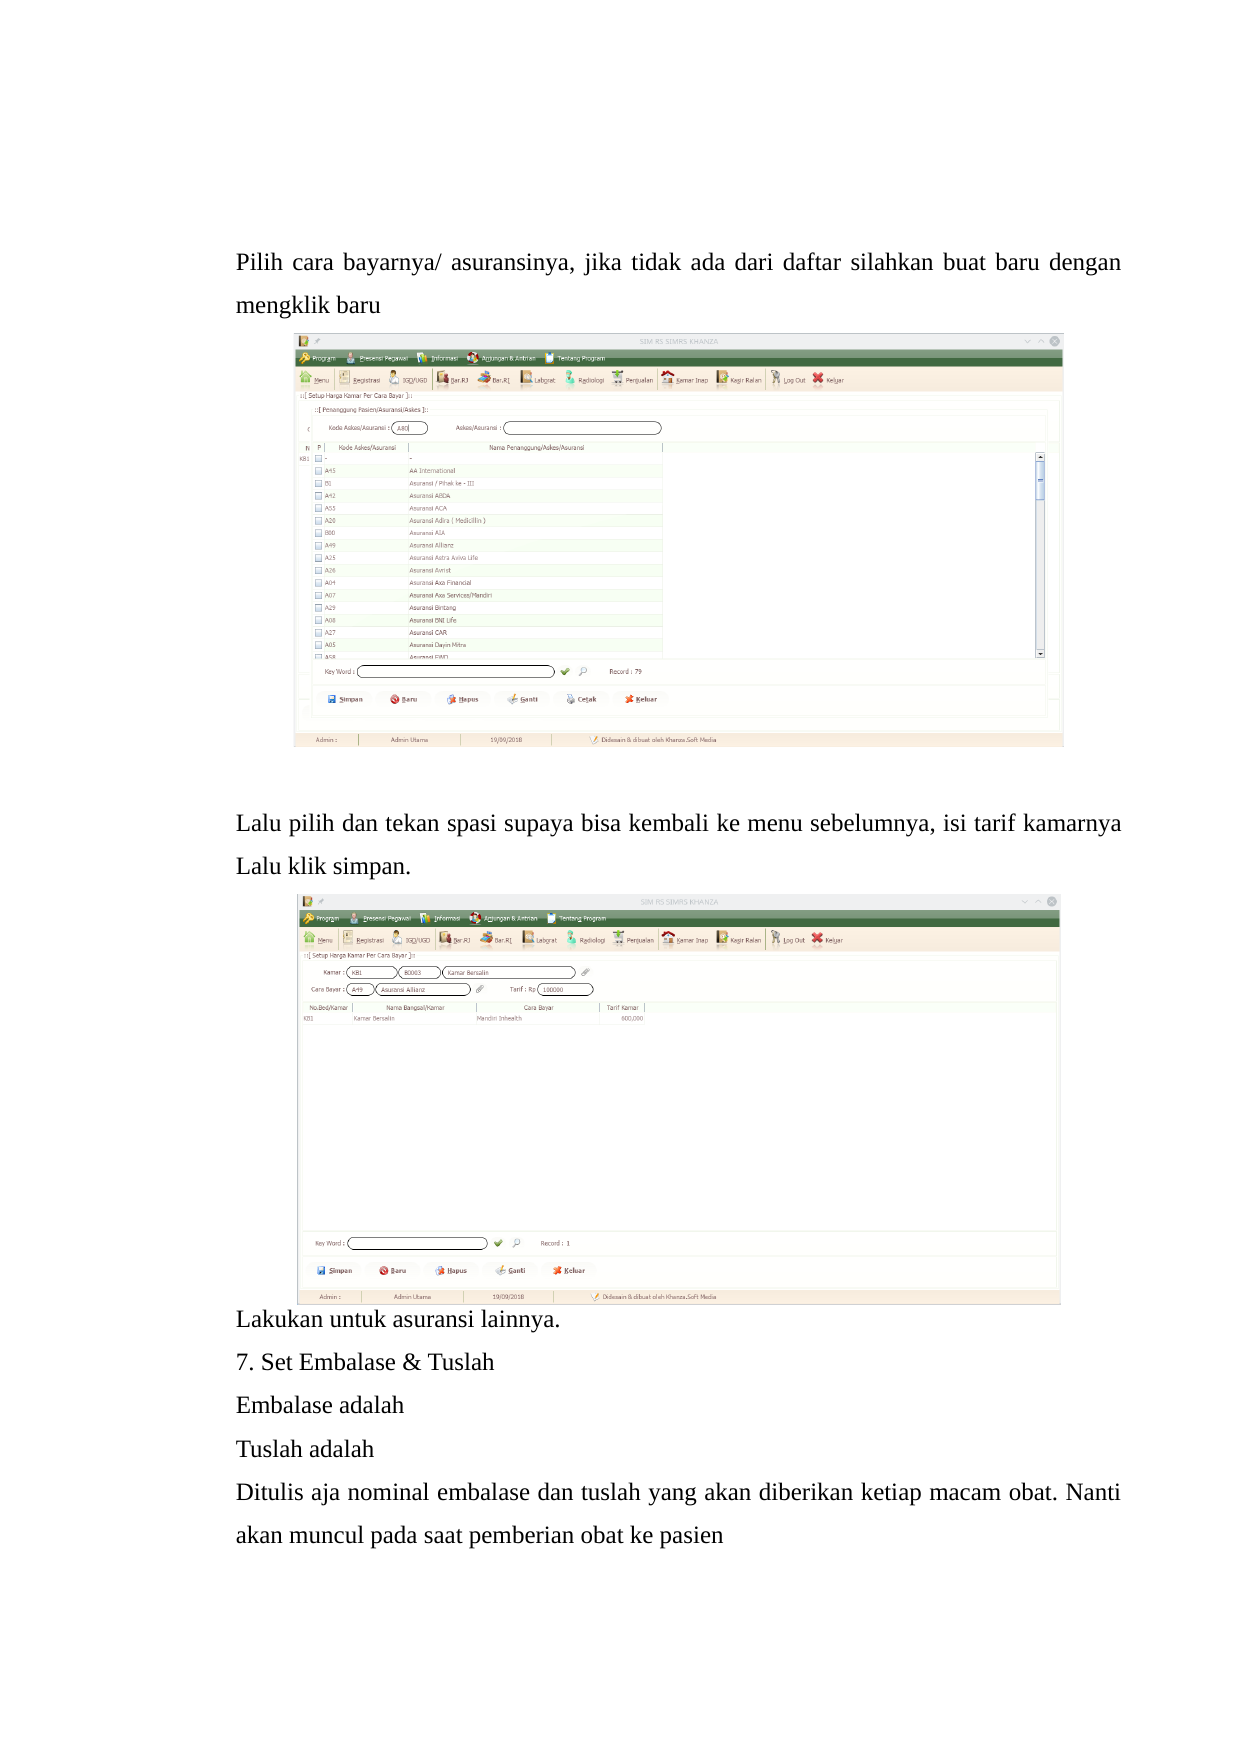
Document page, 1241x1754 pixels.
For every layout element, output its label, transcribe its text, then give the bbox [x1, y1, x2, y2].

text Tuslah adalah [236, 1434, 1122, 1462]
text Lakukan untuk asuransi lainnya. [236, 937, 1122, 1333]
picture [293, 333, 1064, 747]
text 7. Set Embalase & Tuslah [236, 1347, 1122, 1376]
picture [297, 894, 1061, 1305]
text Pilih cara bayarnya/ asuransinya, jika tidak ada dari daftar silahkan buat baru dengan mengklik baru [236, 247, 1122, 319]
text Ditulis aja nominal embalase dan tuslah yang akan diberikan ketiap macam obat. Nanti akan muncul pada saat pemberian obat ke pasien [236, 1477, 1122, 1549]
text Embalase adalah [236, 1391, 1122, 1419]
text Lalu pilih dan tekan spasi supaya bisa kembali ke menu sebelumnya, isi tarif kamarnya Lalu klik simpan. [236, 808, 1122, 880]
